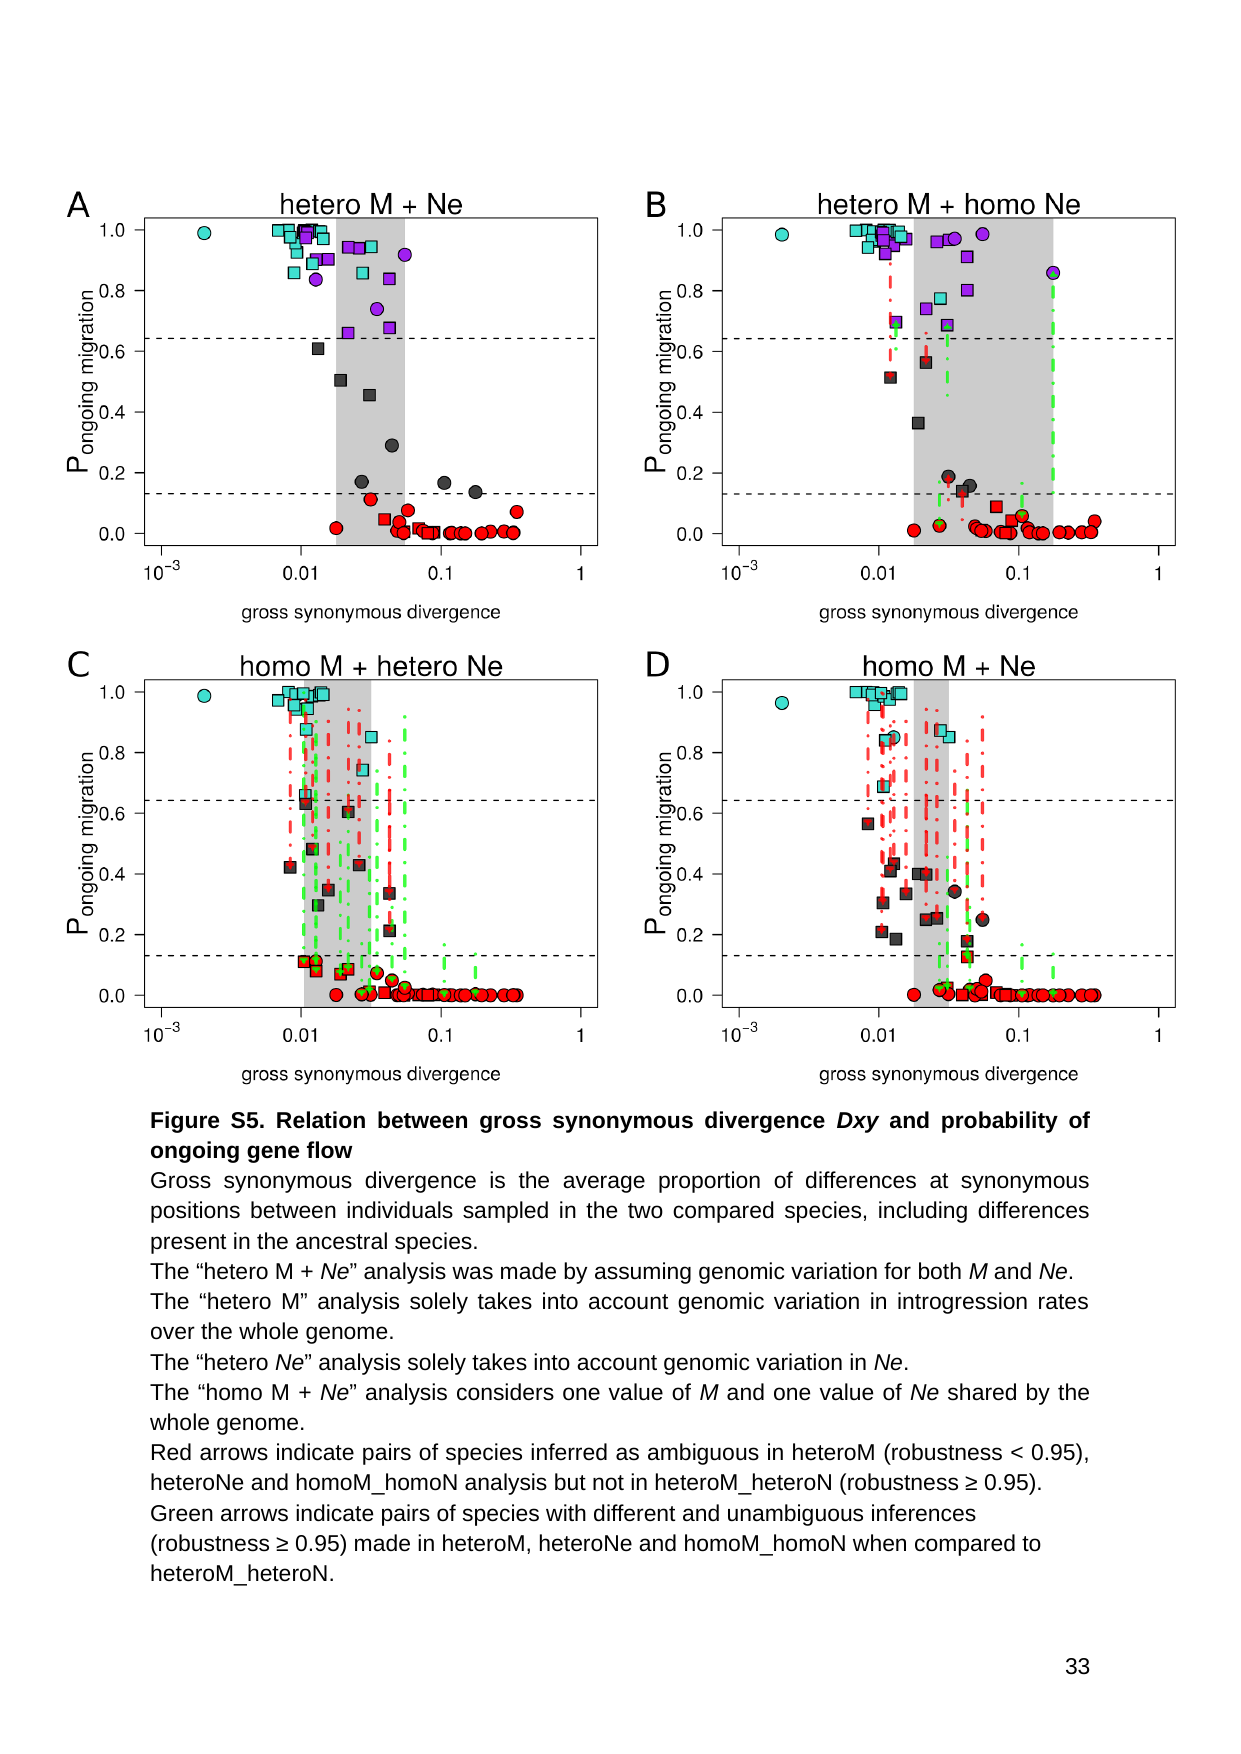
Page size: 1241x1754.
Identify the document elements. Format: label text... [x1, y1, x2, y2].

text The “hetero M” analysis solely takes into account genomic variation in introgression rates over the whole genome. [150, 1288, 1090, 1344]
picture [59, 180, 1211, 1103]
text Green arrows indicate pairs of species with different and unambiguous inferences (robustness ≥ 0.95) made in heteroM, heteroNe and homoM_homoN when compared to heteroM_heteroN. [150, 1499, 1090, 1586]
text Figure S5. Relation between gross synonymous divergence Dxy and probability of ongoing gene flow [150, 1107, 1090, 1163]
text The “hetero Ne” analysis solely takes into account genomic variation in Ne. [150, 1348, 1090, 1375]
text Red arrows indicate pairs of species inferred as ambiguous in heteroM (robustness < 0.95), heteroNe and homoM_homoN analysis but not in heteroM_heteroN (robustness ≥ 0.95). [150, 1439, 1090, 1496]
text Gross synonymous divergence is the average proportion of differences at synonymous positions between individuals sampled in the two compared species, including differences present in the ancestral species. [150, 1167, 1090, 1254]
text The “hetero M + Ne” analysis was made by assuming genomic variation for both M and Ne. [150, 1258, 1090, 1284]
text The “homo M + Ne” analysis considers one value of M and one value of Ne shared by the whole genome. [150, 1379, 1090, 1435]
